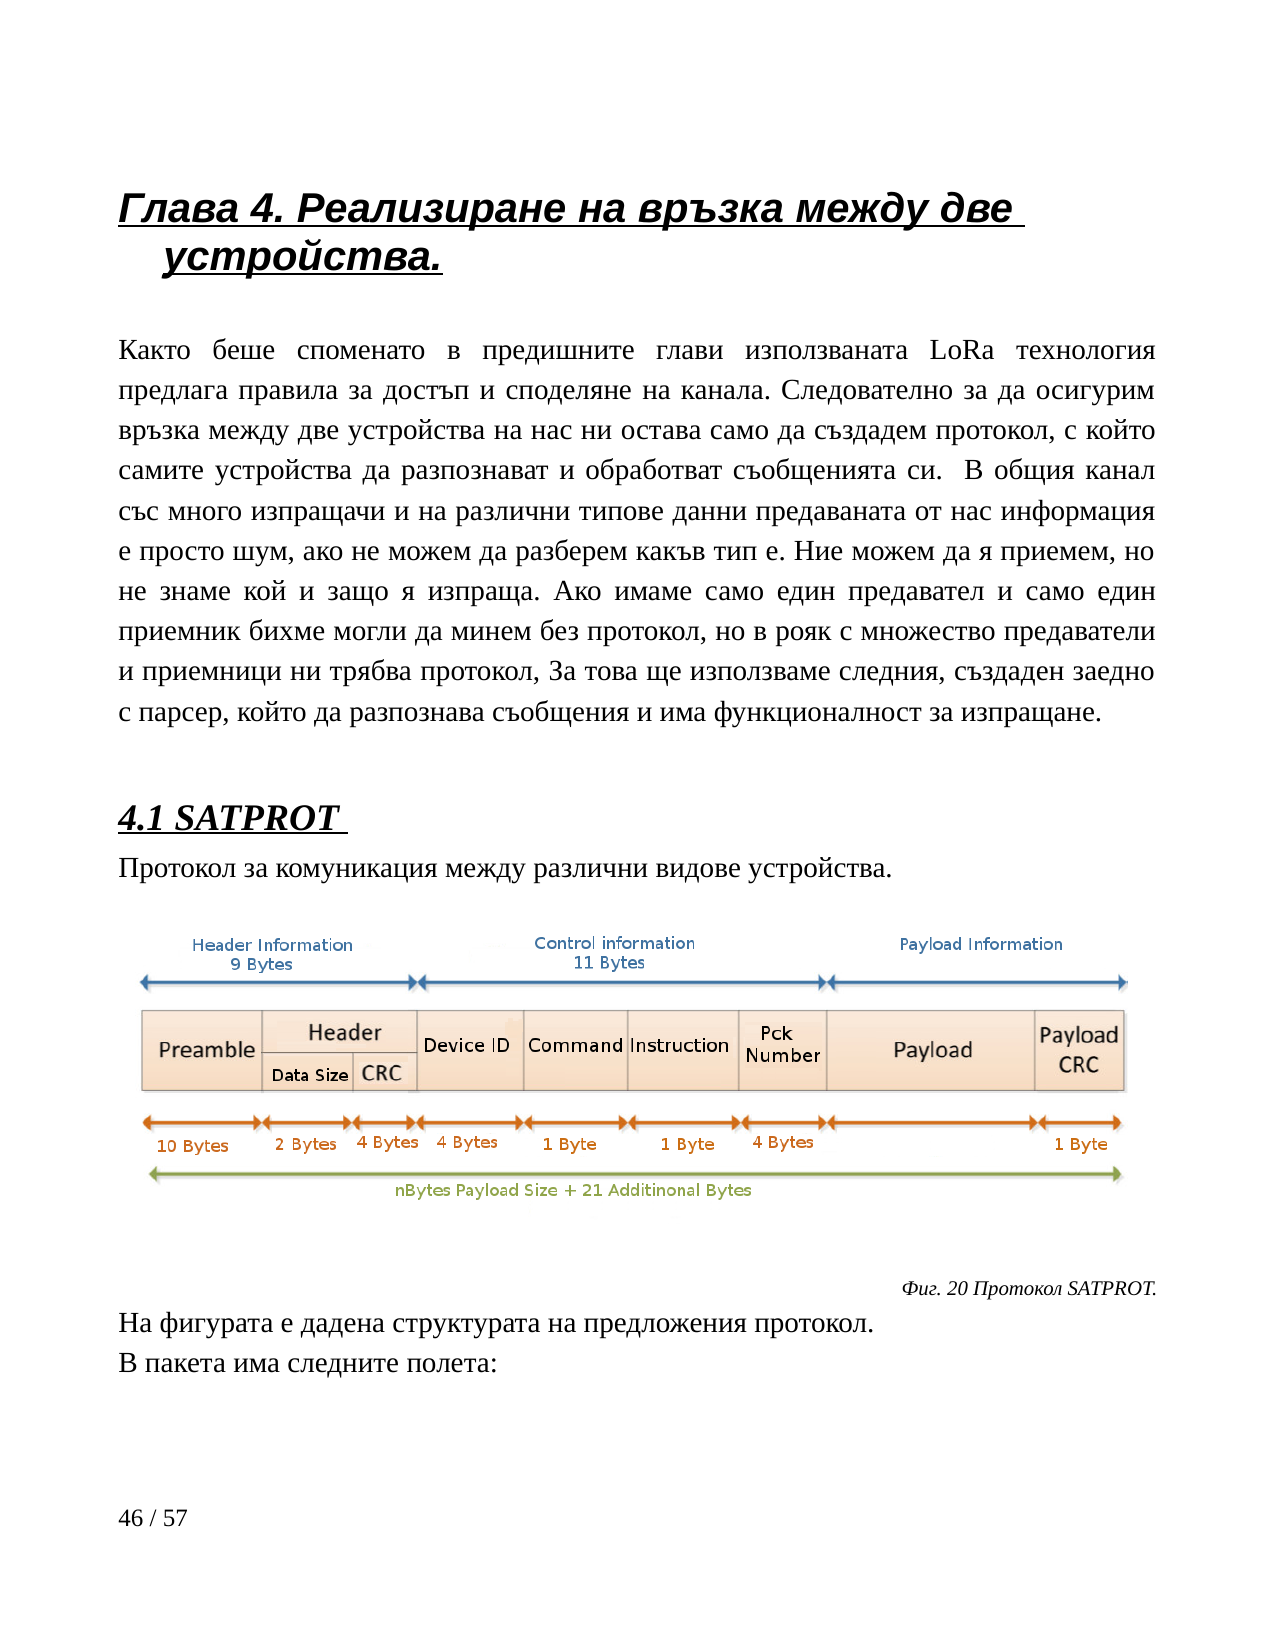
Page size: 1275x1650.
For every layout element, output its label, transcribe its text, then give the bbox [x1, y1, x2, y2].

subtitle Глава 4. Реализиране на връзка между две устройства. [118, 183, 1157, 279]
text На фигурата е дадена структурата на предложения протокол. [118, 1305, 1157, 1338]
subtitle 4.1 SATPROT [118, 795, 1157, 838]
picture [118, 931, 1157, 1229]
text Протокол за комуникация между различни видове устройства. [118, 851, 1157, 884]
text Фиг. 20 Протокол SATPROT. [118, 1276, 1157, 1300]
text Както беше споменато в предишните глави използваната LoRa технология предлага правила за достъп и споделяне на канала. Следователно за да осигурим връзка между две устройства на нас ни остава само да създадем протокол, с който самите устройства да разпознават и обработват съобщенията си. В общия канал със много изпращачи и на различни типове данни предаваната от нас информация е просто шум, ако не можем да разберем какъв тип е. Ние можем да я приемем, но не знаме кой и защо я изпраща. Ако имаме само един предавател и само един приемник бихме могли да минем без протокол, но в рояк с множество предаватели и приемници ни трябва протокол, За това ще използваме следния, създаден заедно с парсер, който да разпознава съобщения и има функционалност за изпращане. [118, 332, 1157, 727]
text В пакета има следните полета: [118, 1345, 1157, 1378]
